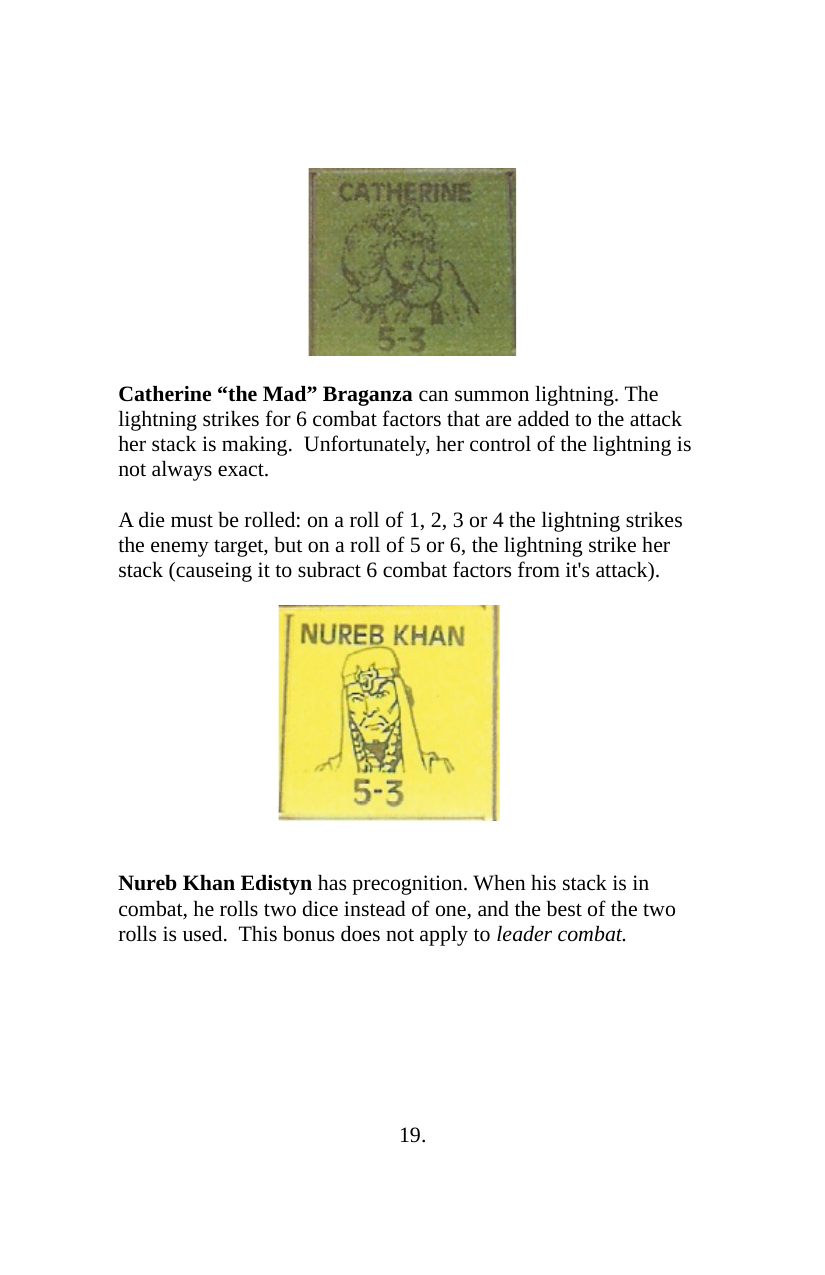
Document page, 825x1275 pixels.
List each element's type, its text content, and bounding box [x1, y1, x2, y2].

text Catherine “the Mad” Braganza can summon lightning. The lightning strikes for 6 combat factors that are added to the attack her stack is making. Unfortunately, her control of the lightning is not always exact. [118, 381, 707, 482]
text 19. [118, 1122, 707, 1148]
text Nureb Khan Edistyn has precognition. When his stack is in combat, he rolls two dice instead of one, and the best of the two rolls is used. This bonus does not apply to leader combat. [118, 870, 707, 946]
text A die must be rolled: on a roll of 1, 2, 3 or 4 the lightning strikes the enemy target, but on a roll of 5 or 6, the lightning strike her stack (causeing it to subract 6 combat factors from it's attack). [118, 507, 707, 582]
